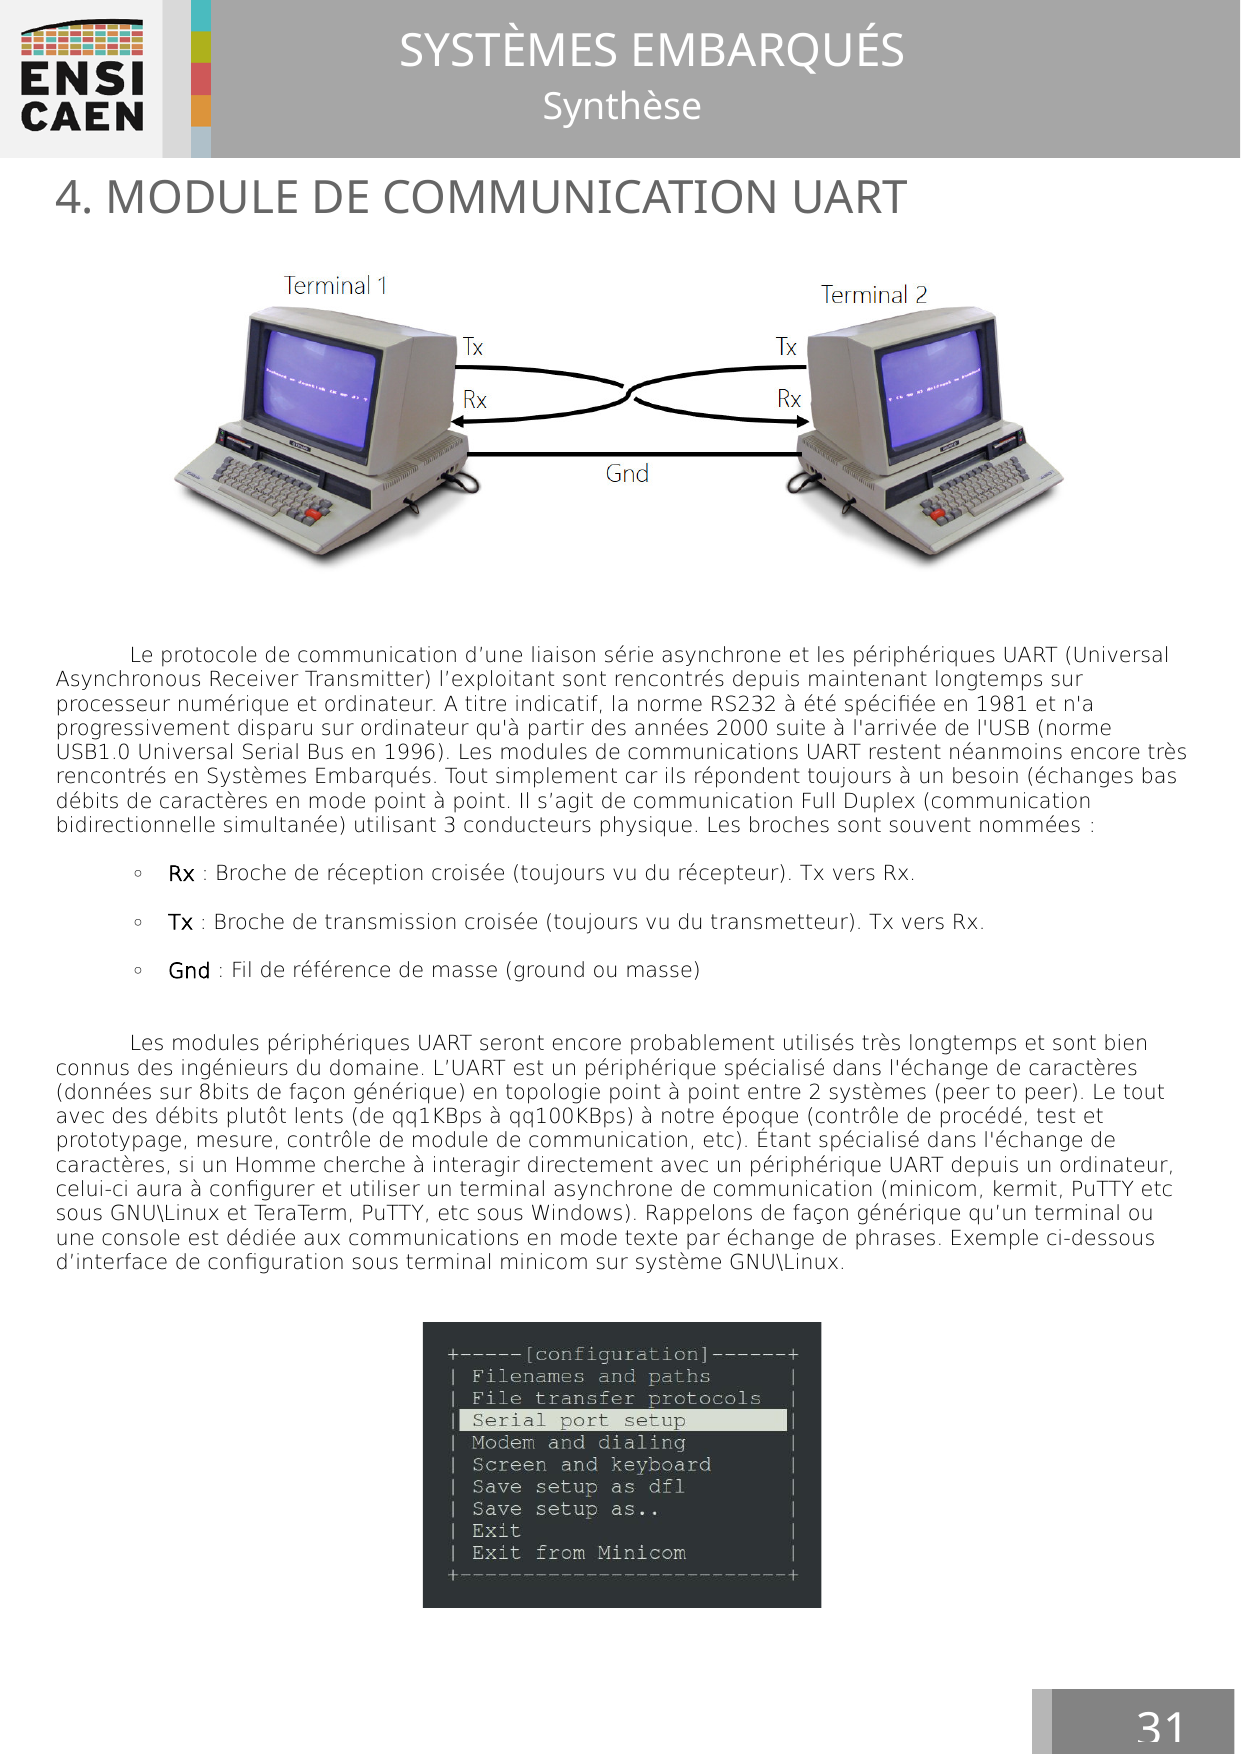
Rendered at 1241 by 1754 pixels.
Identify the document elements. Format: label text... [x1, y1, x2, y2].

picture [1032, 1689, 1235, 1754]
list Tx : Broche de transmission croisée (toujours vu du transmetteur). Tx vers Rx. [130, 910, 1189, 934]
text 4. MODULE DE COMMUNICATION UART [55, 164, 1189, 226]
text Les modules périphériques UART seront encore probablement utilisés très longtemps et sont bien connus des ingénieurs du domaine. L’UART est un périphérique spécialisé dans l'échange de caractères (données sur 8bits de façon générique) en topologie point à point entre 2 systèmes (peer to peer). Le tout avec des débits plutôt lents (de qq1KBps à qq100KBps) à notre époque (contrôle de procédé, test et prototypage, mesure, contrôle de module de communication, etc). Étant spécialisé dans l'échange de caractères, si un Homme cherche à interagir directement avec un périphérique UART depuis un ordinateur, celui-ci aura à configurer et utiliser un terminal asynchrone de communication (minicom, kermit, PuTTY etc sous GNU\Linux et TeraTerm, PuTTY, etc sous Windows). Rappelons de façon générique qu’un terminal ou une console est dédiée aux communications en mode texte par échange de phrases. Exemple ci-dessous d’interface de configuration sous terminal minicom sur système GNU\Linux. [55, 1031, 1189, 1274]
picture [0, 0, 1241, 158]
list Rx : Broche de réception croisée (toujours vu du récepteur). Tx vers Rx. [130, 861, 1189, 886]
picture [106, 271, 1139, 574]
list Gnd : Fil de référence de masse (ground ou masse) [130, 958, 1189, 983]
text Le protocole de communication d’une liaison série asynchrone et les périphériques UART (Universal Asynchronous Receiver Transmitter) l’exploitant sont rencontrés depuis maintenant longtemps sur processeur numérique et ordinateur. A titre indicatif, la norme RS232 à été spécifiée en 1981 et n'a progressivement disparu sur ordinateur qu'à partir des années 2000 suite à l'arrivée de l'USB (norme USB1.0 Universal Serial Bus en 1996). Les modules de communications UART restent néanmoins encore très rencontrés en Systèmes Embarqués. Tout simplement car ils répondent toujours à un besoin (échanges bas débits de caractères en mode point à point. Il s’agit de communication Full Duplex (communication bidirectionnelle simultanée) utilisant 3 conducteurs physique. Les broches sont souvent nommées : [55, 643, 1189, 837]
picture [422, 1322, 822, 1608]
